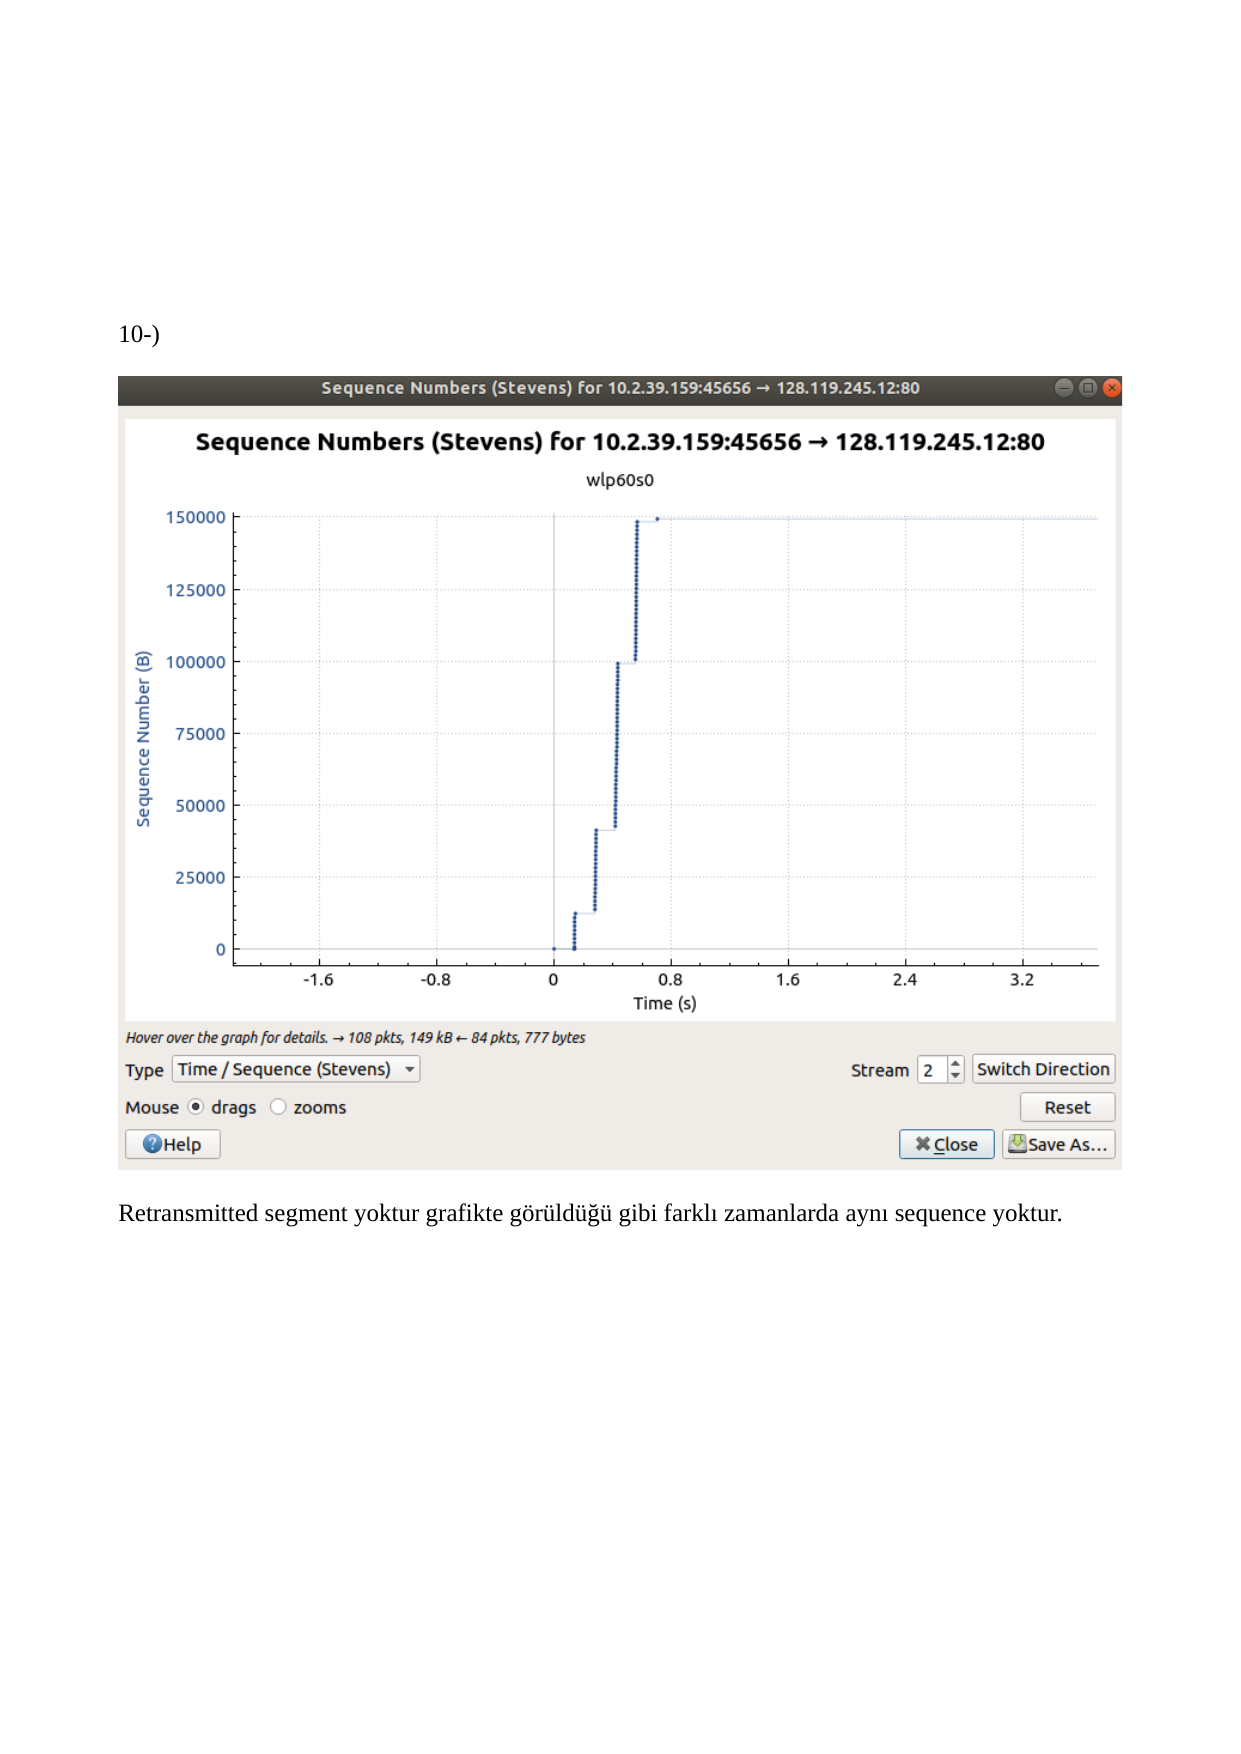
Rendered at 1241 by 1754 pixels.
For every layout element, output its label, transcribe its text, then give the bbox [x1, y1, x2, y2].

picture [118, 376, 1123, 1170]
text 10-) [118, 319, 1122, 348]
text Retransmitted segment yoktur grafikte görüldüğü gibi farklı zamanlarda aynı sequence yoktur. [118, 1198, 1122, 1227]
